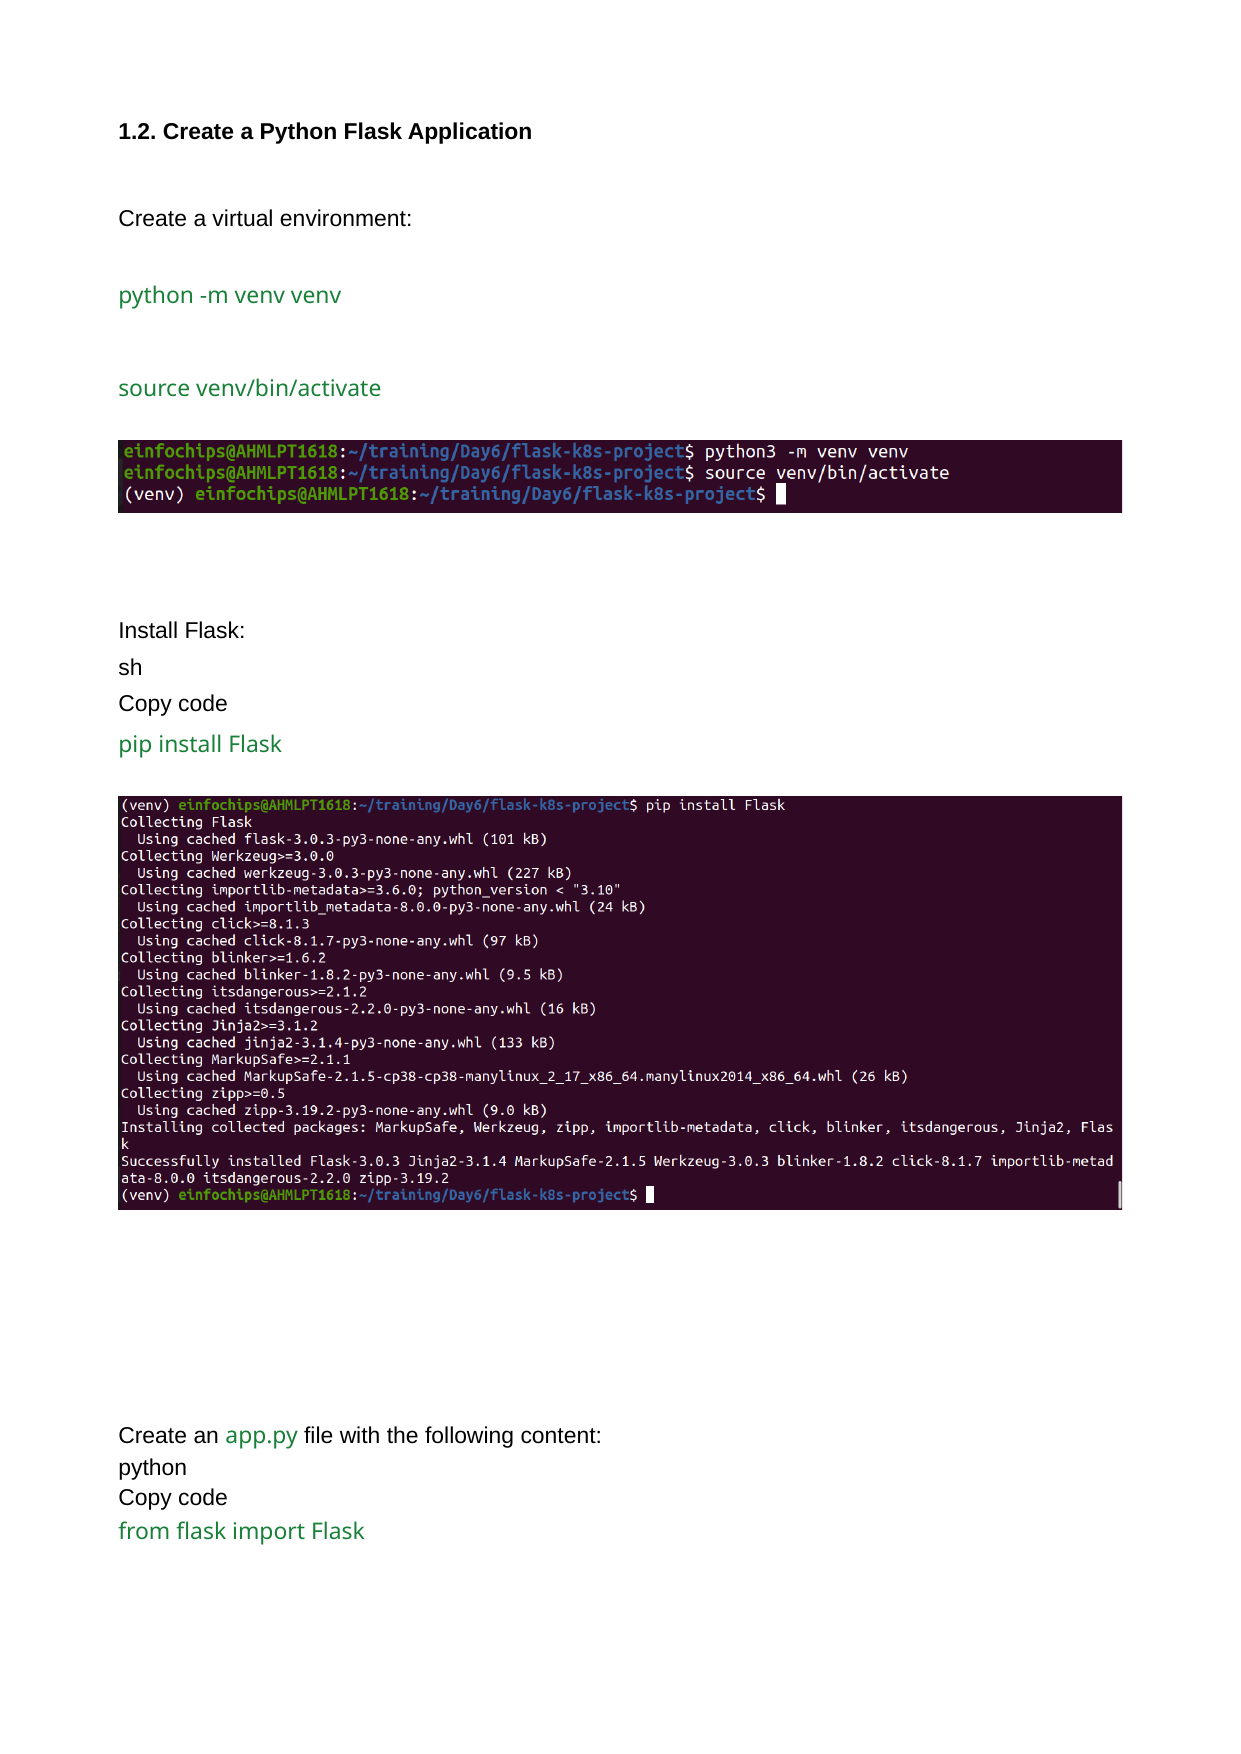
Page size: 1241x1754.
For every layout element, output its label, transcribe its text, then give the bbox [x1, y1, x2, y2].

text Create an app.py file with the following content: python Copy code from flask import Flask [118, 1383, 1122, 1546]
picture [118, 796, 1123, 1210]
text Create a virtual environment: python -m venv venv [118, 204, 1122, 310]
text Install Flask: sh Copy code pip install Flask [118, 617, 1122, 759]
text 1.2. Create a Python Flask Application [118, 118, 1122, 144]
picture [118, 440, 1123, 513]
text source venv/bin/activate [118, 372, 1122, 403]
